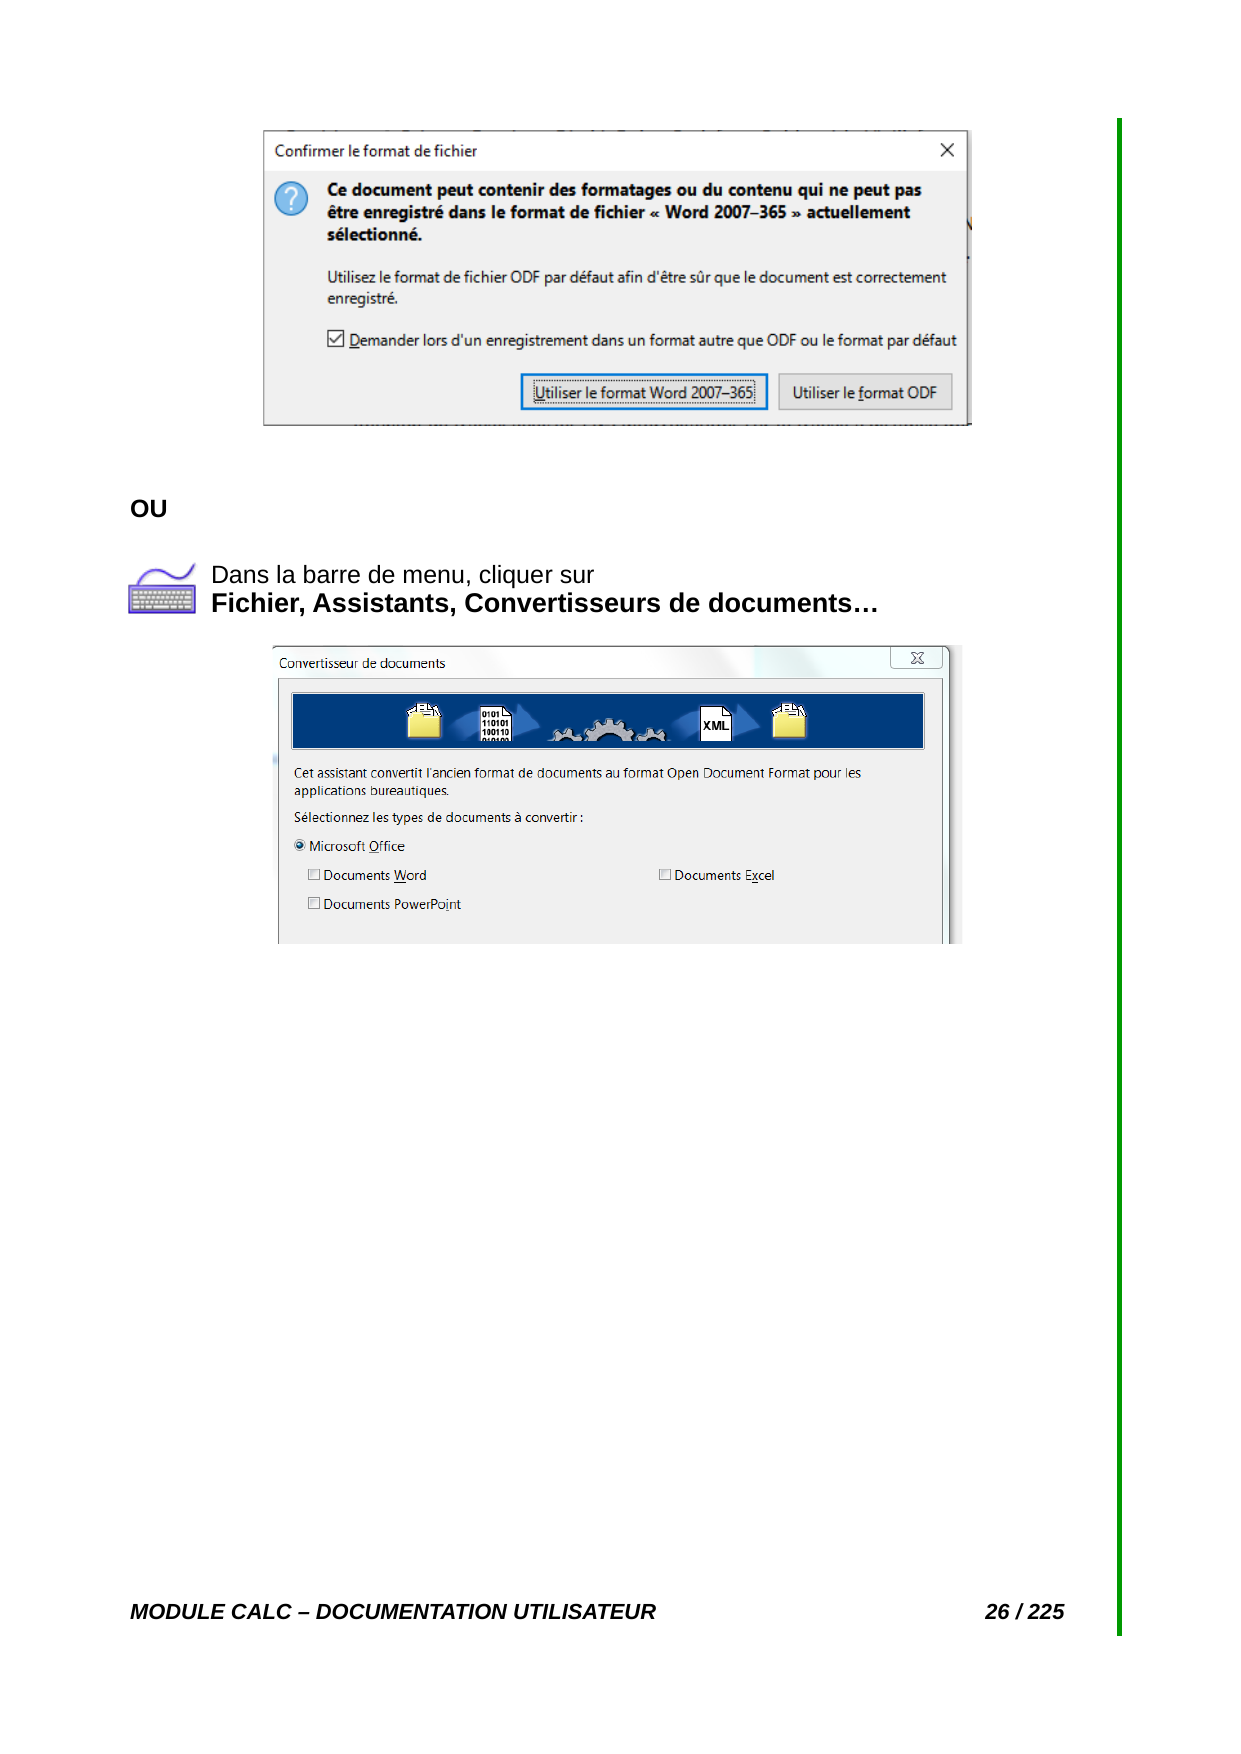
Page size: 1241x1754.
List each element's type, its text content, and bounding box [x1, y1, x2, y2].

text Fichier, Assistants, Convertisseurs de documents… [199, 588, 1105, 619]
picture [272, 645, 963, 944]
text Dans la barre de menu, cliquer sur [199, 561, 1105, 588]
picture [124, 552, 199, 628]
picture [263, 130, 972, 426]
text OU [130, 495, 1105, 523]
